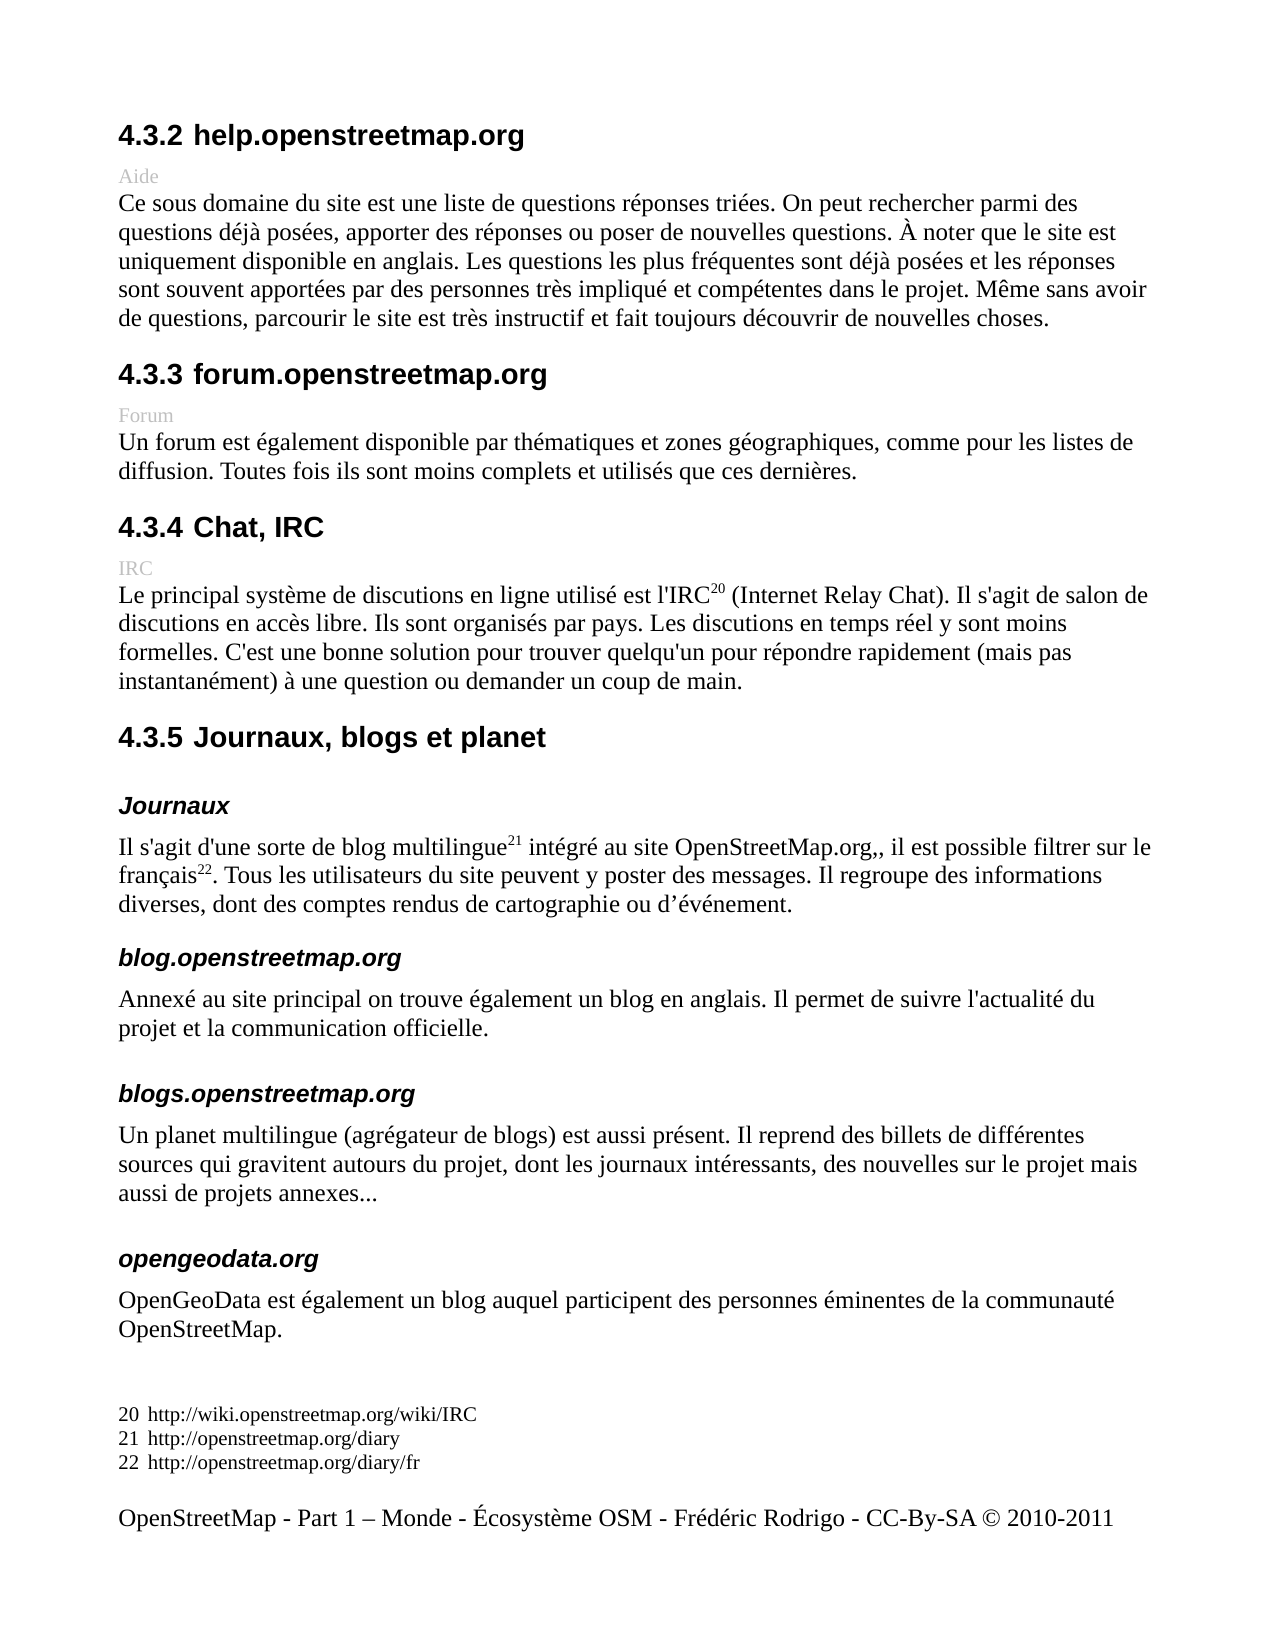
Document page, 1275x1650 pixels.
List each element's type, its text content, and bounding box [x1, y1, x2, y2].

text OpenGeoData est également un blog auquel participent des personnes éminentes de la communauté OpenStreetMap. [118, 1285, 1157, 1342]
text Ce sous domaine du site est une liste de questions réponses triées. On peut rechercher parmi des questions déjà posées, apporter des réponses ou poser de nouvelles questions. À noter que le site est uniquement disponible en anglais. Les questions les plus fréquentes sont déjà posées et les réponses sont souvent apportées par des personnes très impliqué et compétentes dans le projet. Même sans avoir de questions, parcourir le site est très instructif et fait toujours découvrir de nouvelles choses. [118, 188, 1157, 332]
text Un planet multilingue (agrégateur de blogs) est aussi présent. Il reprend des billets de différentes sources qui gravitent autours du projet, dont les journaux intéressants, des nouvelles sur le projet mais aussi de projets annexes... [118, 1120, 1157, 1206]
text http://openstreetmap.org/diary [118, 1426, 1157, 1449]
text Forum [118, 403, 1157, 427]
text Un forum est également disponible par thématiques et zones géographiques, comme pour les listes de diffusion. Toutes fois ils sont moins complets et utilisés que ces dernières. [118, 427, 1157, 484]
text Aide [118, 164, 1157, 188]
subtitle Journaux, blogs et planet [118, 720, 1157, 753]
subtitle blogs.openstreetmap.org [118, 1079, 1157, 1108]
subtitle Chat, IRC [118, 509, 1157, 543]
text Il s'agit d'une sorte de blog multilingue intégré au site OpenStreetMap.org,, il est possible filtrer sur le français. Tous les utilisateurs du site peuvent y poster des messages. Il regroupe des informations diverses, dont des comptes rendus de cartographie ou d’événement. [118, 832, 1157, 918]
subtitle Journaux [118, 791, 1157, 819]
text http://wiki.openstreetmap.org/wiki/IRC [118, 1401, 1157, 1426]
text Le principal système de discutions en ligne utilisé est l'IRC (Internet Relay Chat). Il s'agit de salon de discutions en accès libre. Ils sont organisés par pays. Les discutions en temps réel y sont moins formelles. C'est une bonne solution pour trouver quelqu'un pour répondre rapidement (mais pas instantanément) à une question ou demander un coup de main. [118, 580, 1157, 695]
subtitle forum.openstreetmap.org [118, 357, 1157, 391]
subtitle help.openstreetmap.org [118, 118, 1157, 152]
text Annexé au site principal on trouve également un blog en anglais. Il permet de suivre l'actualité du projet et la communication officielle. [118, 984, 1157, 1042]
subtitle blog.openstreetmap.org [118, 943, 1157, 972]
text http://openstreetmap.org/diary/fr [118, 1449, 1157, 1474]
subtitle opengeodata.org [118, 1244, 1157, 1272]
text IRC [118, 556, 1157, 580]
